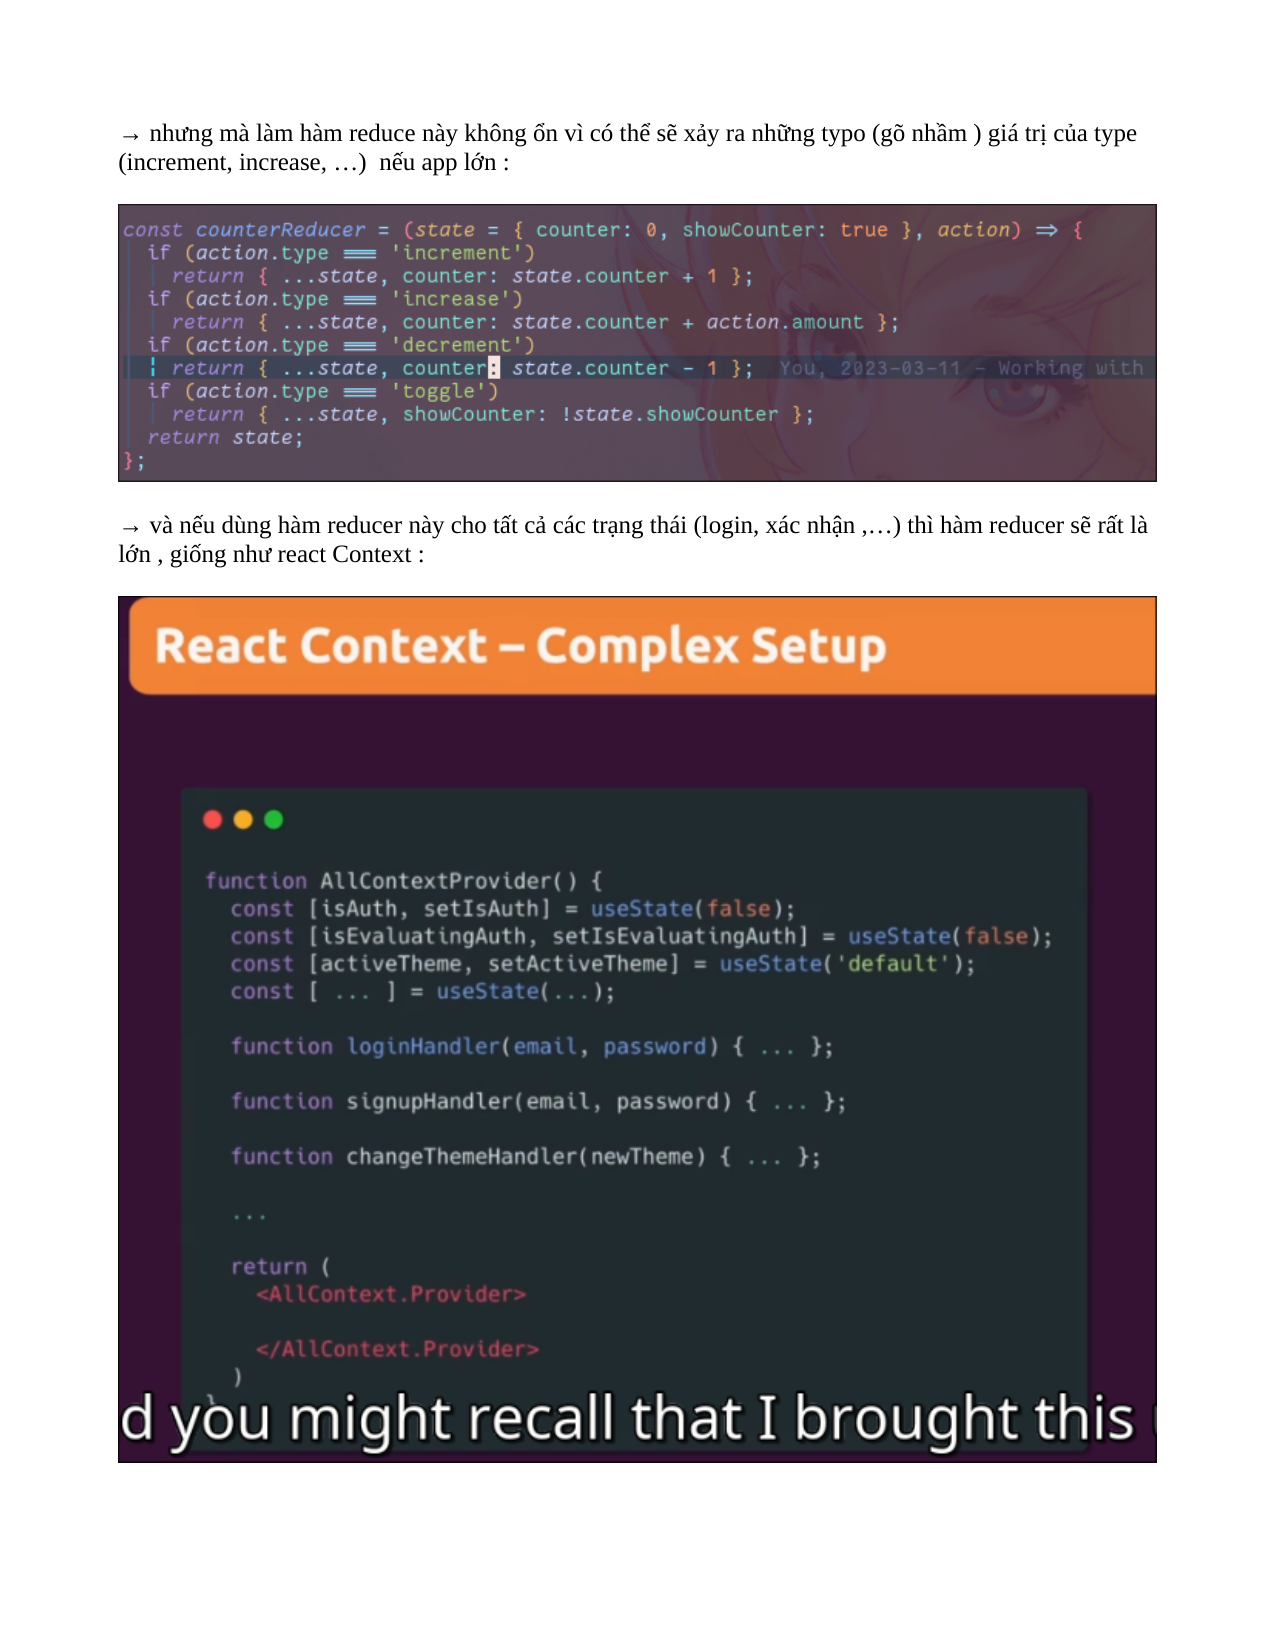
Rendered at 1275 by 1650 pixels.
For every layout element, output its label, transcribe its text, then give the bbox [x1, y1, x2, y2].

picture [118, 596, 1157, 1463]
text → và nếu dùng hàm reducer này cho tất cả các trạng thái (login, xác nhận ,…) thì hàm reducer sẽ rất là lớn , giống như react Context : [118, 510, 1157, 567]
text → nhưng mà làm hàm reduce này không ổn vì có thể sẽ xảy ra những typo (gõ nhầm ) giá trị của type (increment, increase, …) nếu app lớn : [118, 118, 1157, 176]
picture [118, 204, 1157, 482]
